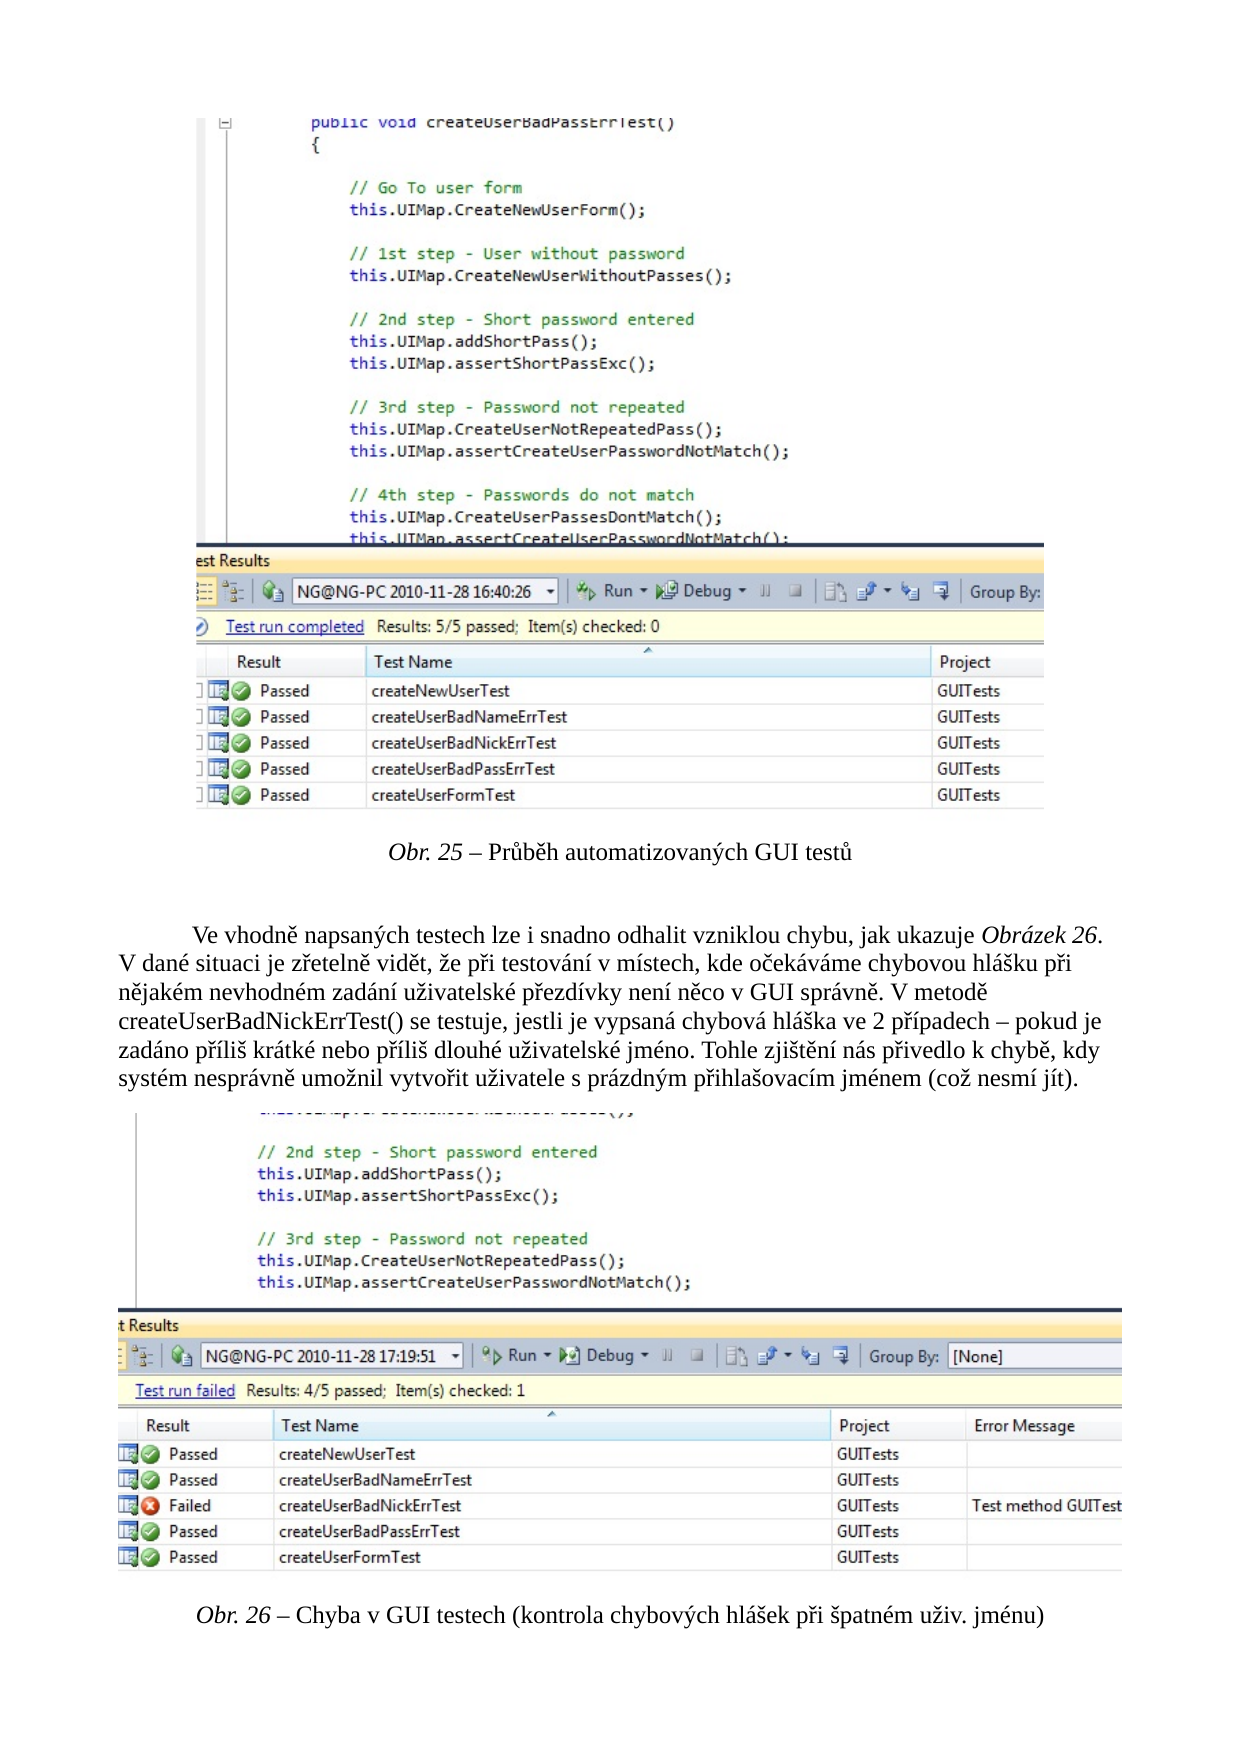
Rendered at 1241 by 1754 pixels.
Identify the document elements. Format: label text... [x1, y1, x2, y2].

picture [196, 118, 1044, 838]
text Obr. 25 – Průběh automatizovaných GUI testů [118, 118, 1122, 866]
text [118, 1105, 1122, 1113]
text Ve vhodně napsaných testech lze i snadno odhalit vzniklou chybu, jak ukazuje Obrázek 26. V dané situaci je zřetelně vidět, že při testování v místech, kde očekáváme chybovou hlášku při nějakém nevhodném zadání uživatelské přezdívky není něco v GUI správně. V metodě createUserBadNickErrTest() se testuje, jestli je vypsaná chybová hláška ve 2 případech – pokud je zadáno příliš krátké nebo příliš dlouhé uživatelské jméno. Tohle zjištění nás přivedlo k chybě, kdy systém nesprávně umožnil vytvořit uživatele s prázdným přihlašovacím jménem (což nesmí jít). [118, 920, 1122, 1092]
text Obr. 26 – Chyba v GUI testech (kontrola chybových hlášek při špatném uživ. jménu) [118, 1601, 1122, 1629]
picture [118, 1113, 1122, 1601]
